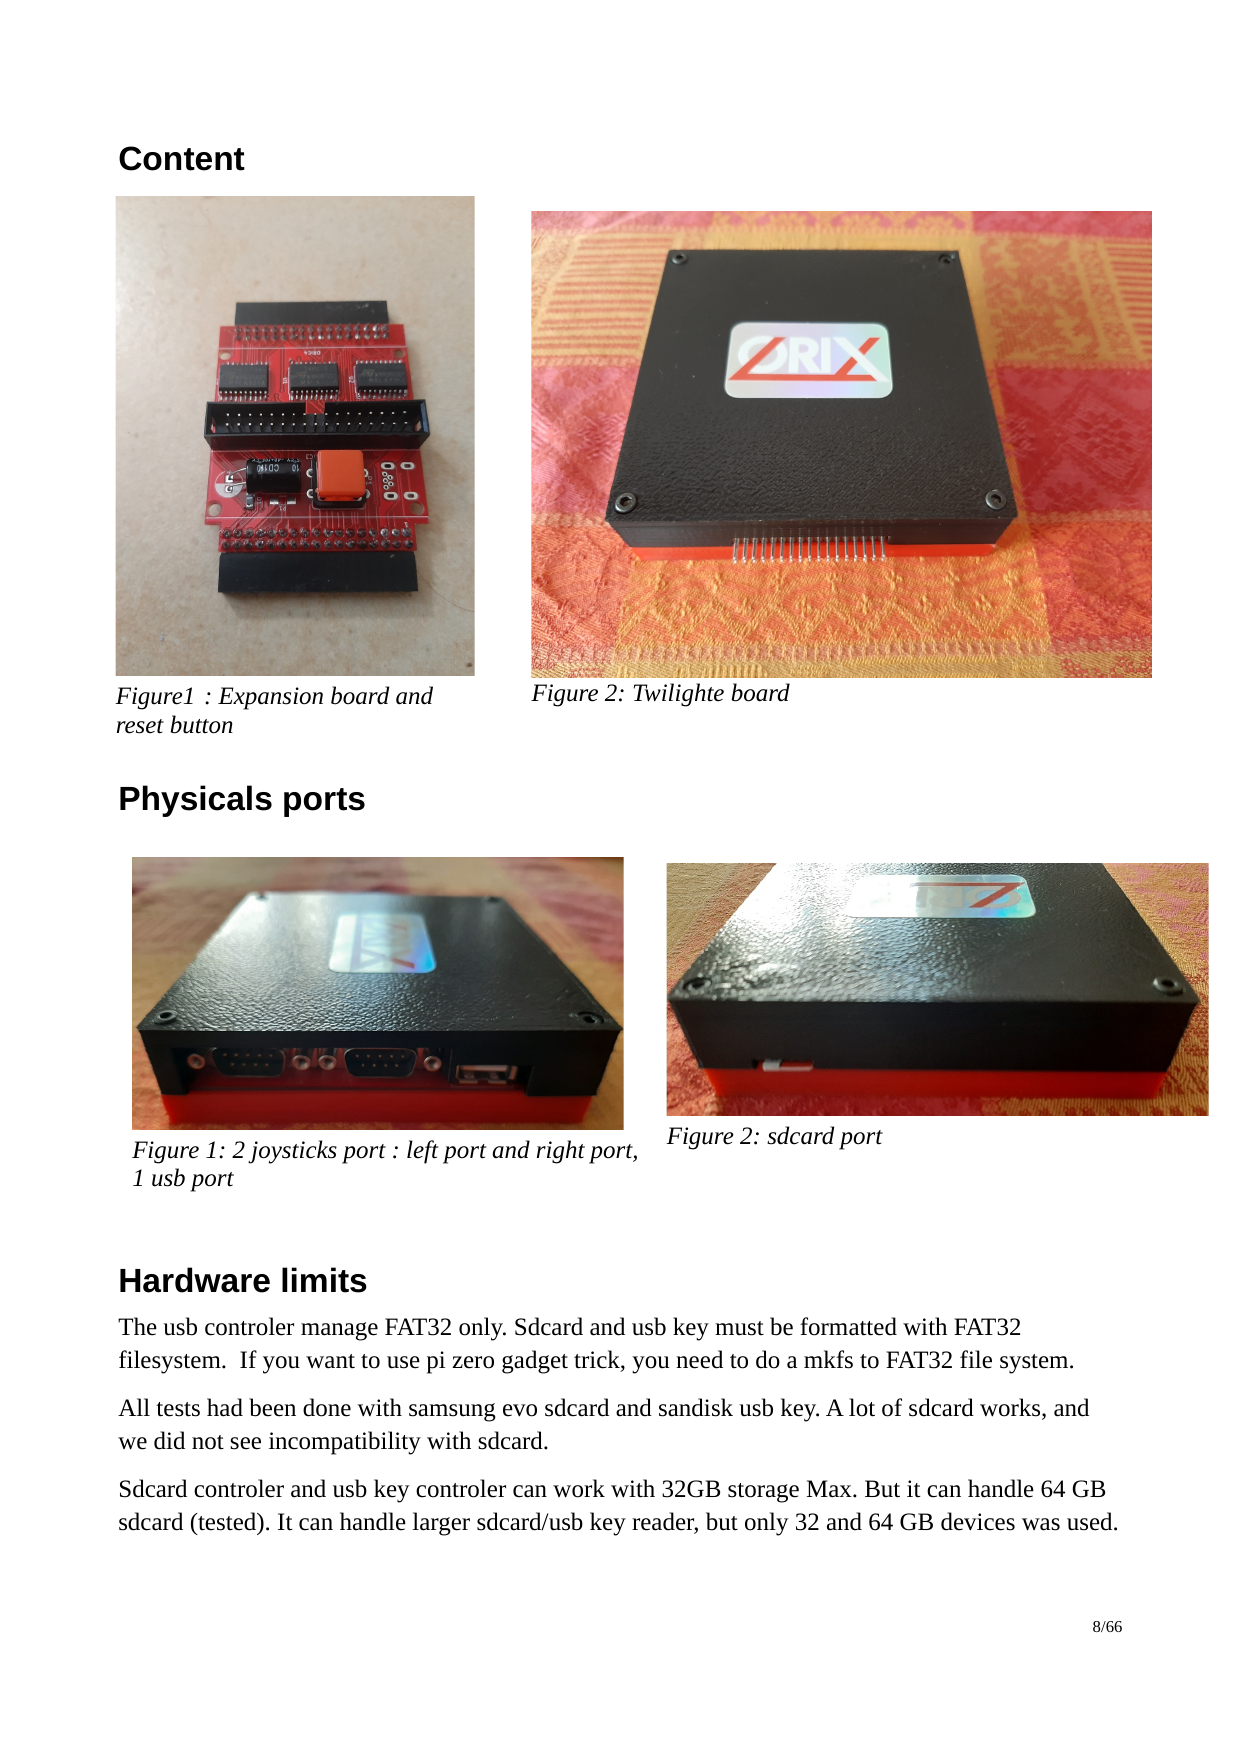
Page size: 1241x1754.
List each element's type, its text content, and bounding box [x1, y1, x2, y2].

subtitle Hardware limits [118, 1261, 1122, 1299]
text Figure 2: sdcard port [667, 1116, 1209, 1149]
subtitle Physicals ports [118, 778, 1122, 817]
picture [132, 857, 624, 1130]
picture [666, 863, 1209, 1116]
text Sdcard controler and usb key controler can work with 32GB storage Max. But it can handle 64 GB sdcard (tested). It can handle larger sdcard/usb key reader, but only 32 and 64 GB devices was used. [118, 1474, 1122, 1535]
text Figure1 : Expansion board and reset button [116, 676, 475, 738]
text All tests had been done with samsung evo sdcard and sandisk usb key. A lot of sdcard works, and we did not see incompatibility with sdcard. [118, 1393, 1122, 1454]
subtitle Content [118, 139, 1122, 178]
text Figure 2: Twilighte board [531, 678, 1152, 707]
text The usb controler manage FAT32 only. Sdcard and usb key must be formatted with FAT32 filesystem. If you want to use pi zero gadget trick, you need to do a mkfs to FAT32 file system. [118, 1312, 1122, 1374]
picture [115, 196, 475, 676]
text Figure 1: 2 joysticks port : left port and right port, 1 usb port [132, 858, 655, 1192]
picture [531, 211, 1152, 678]
